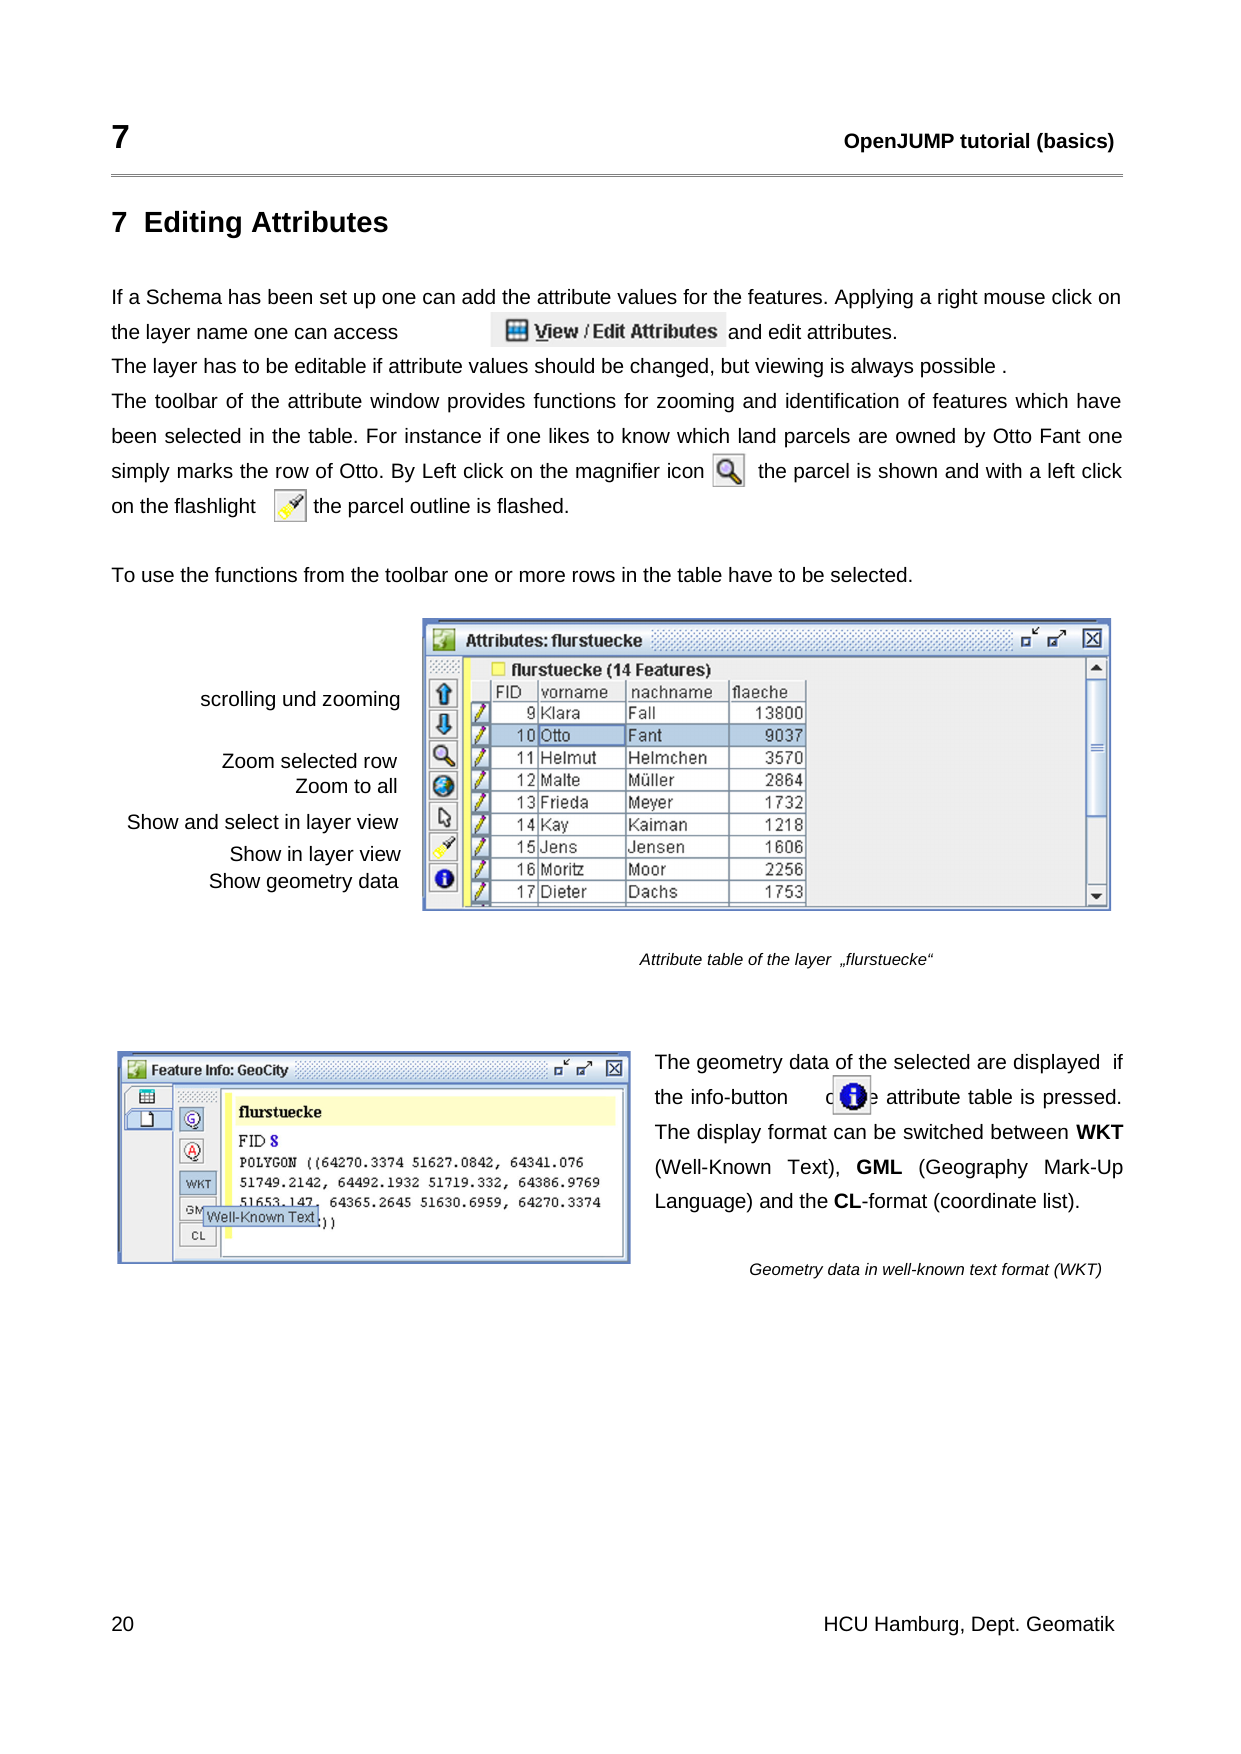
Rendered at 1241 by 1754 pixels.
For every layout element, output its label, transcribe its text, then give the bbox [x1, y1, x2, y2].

picture [489, 312, 727, 347]
picture [117, 1051, 631, 1264]
text To use the functions from the toolbar one or more rows in the table have to be selected. [111, 564, 1123, 587]
text If a Schema has been set up one can add the attribute values for the features. Applying a right mouse click on the layer name one can access to view and edit attributes. [111, 286, 1123, 344]
text Geometry data in well-known text format (WKT) [111, 1260, 1123, 1278]
picture [712, 451, 747, 487]
text The geometry data of the selected are displayed if the info-button of the attribute table is pressed. The display format can be switched between WKT (Well-Known Text), GML (Geography Mark-Up Language) and the CL-format (coordinate list). [631, 1051, 1123, 1213]
text Attribute table of the layer „flurstuecke“ [111, 947, 1123, 970]
picture [274, 489, 307, 522]
picture [832, 1075, 872, 1115]
text The layer has to be editable if attribute values should be changed, but viewing is always possible . The toolbar of the attribute window provides functions for zooming and identification of features which have been selected in the table. For instance if one likes to know which land parcels are owned by Otto Fant one simply marks the row of Otto. By Left click on the magnifier icon the parcel is shown and with a left click on the flashlight the parcel outline is flashed. [111, 355, 1123, 518]
subtitle Editing Attributes [111, 206, 1123, 238]
picture [422, 618, 1112, 911]
